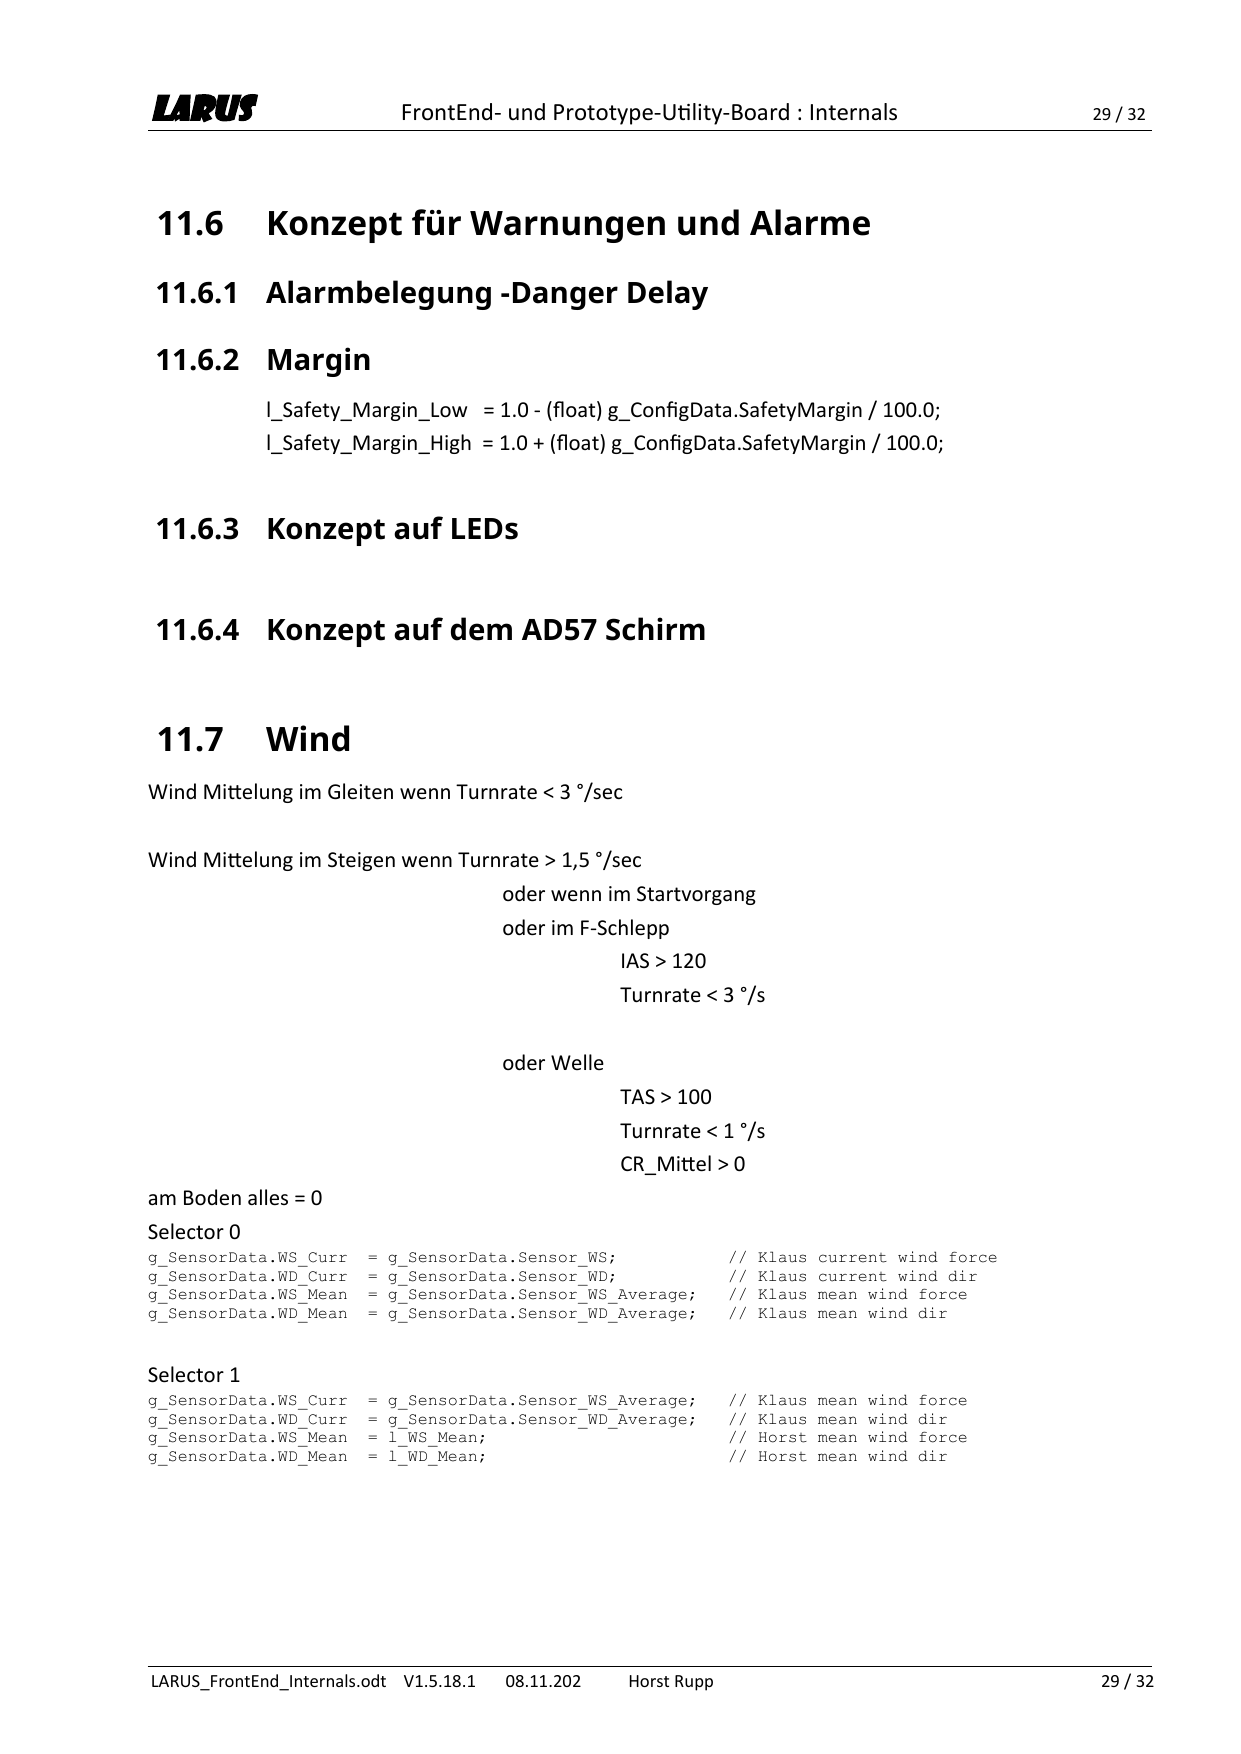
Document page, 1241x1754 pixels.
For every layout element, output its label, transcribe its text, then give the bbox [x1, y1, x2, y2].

text Wind Mittelung im Steigen wenn Turnrate > 1,5 °/sec [148, 845, 1152, 873]
subtitle Konzept auf LEDs [148, 508, 1152, 548]
text g_SensorData.WS_Mean = g_SensorData.Sensor_WS_Average; // Klaus mean wind force [148, 1286, 1152, 1305]
text g_SensorData.WD_Mean = g_SensorData.Sensor_WD_Average; // Klaus mean wind dir [148, 1305, 1152, 1324]
text am Boden alles = 0 [148, 1183, 1152, 1211]
text g_SensorData.WS_Curr = g_SensorData.Sensor_WS_Average; // Klaus mean wind force [148, 1391, 1152, 1410]
subtitle Konzept auf dem AD57 Schirm [148, 609, 1152, 649]
text IAS > 120 [148, 946, 1152, 974]
text Selector 0 [148, 1217, 1152, 1245]
text g_SensorData.WS_Mean = l_WS_Mean; // Horst mean wind force [148, 1429, 1152, 1448]
text g_SensorData.WD_Curr = g_SensorData.Sensor_WD; // Klaus current wind dir [148, 1267, 1152, 1286]
subtitle Alarmbelegung -Danger Delay [148, 272, 1152, 312]
text g_SensorData.WD_Mean = l_WD_Mean; // Horst mean wind dir [148, 1448, 1152, 1467]
subtitle Wind [148, 704, 1152, 762]
text CR_Mittel > 0 [148, 1149, 1152, 1178]
subtitle Margin [148, 339, 1152, 379]
text Selector 1 [148, 1360, 1152, 1388]
text TAS > 100 [148, 1082, 1152, 1110]
text oder im F-Schlepp [148, 913, 1152, 941]
text oder wenn im Startvorgang [148, 879, 1152, 907]
text Turnrate < 3 °/s [148, 980, 1152, 1008]
text g_SensorData.WS_Curr = g_SensorData.Sensor_WS; // Klaus current wind force [148, 1248, 1152, 1267]
subtitle Konzept für Warnungen und Alarme [148, 188, 1152, 245]
text l_Safety_Margin_Low = 1.0 - (float) g_ConfigData.SafetyMargin / 100.0; [266, 395, 1152, 423]
text oder Welle [148, 1048, 1152, 1076]
text l_Safety_Margin_High = 1.0 + (float) g_ConfigData.SafetyMargin / 100.0; [266, 428, 1152, 457]
text Wind Mittelung im Gleiten wenn Turnrate < 3 °/sec [148, 777, 1152, 805]
text g_SensorData.WD_Curr = g_SensorData.Sensor_WD_Average; // Klaus mean wind dir [148, 1410, 1152, 1429]
text Turnrate < 1 °/s [148, 1116, 1152, 1144]
